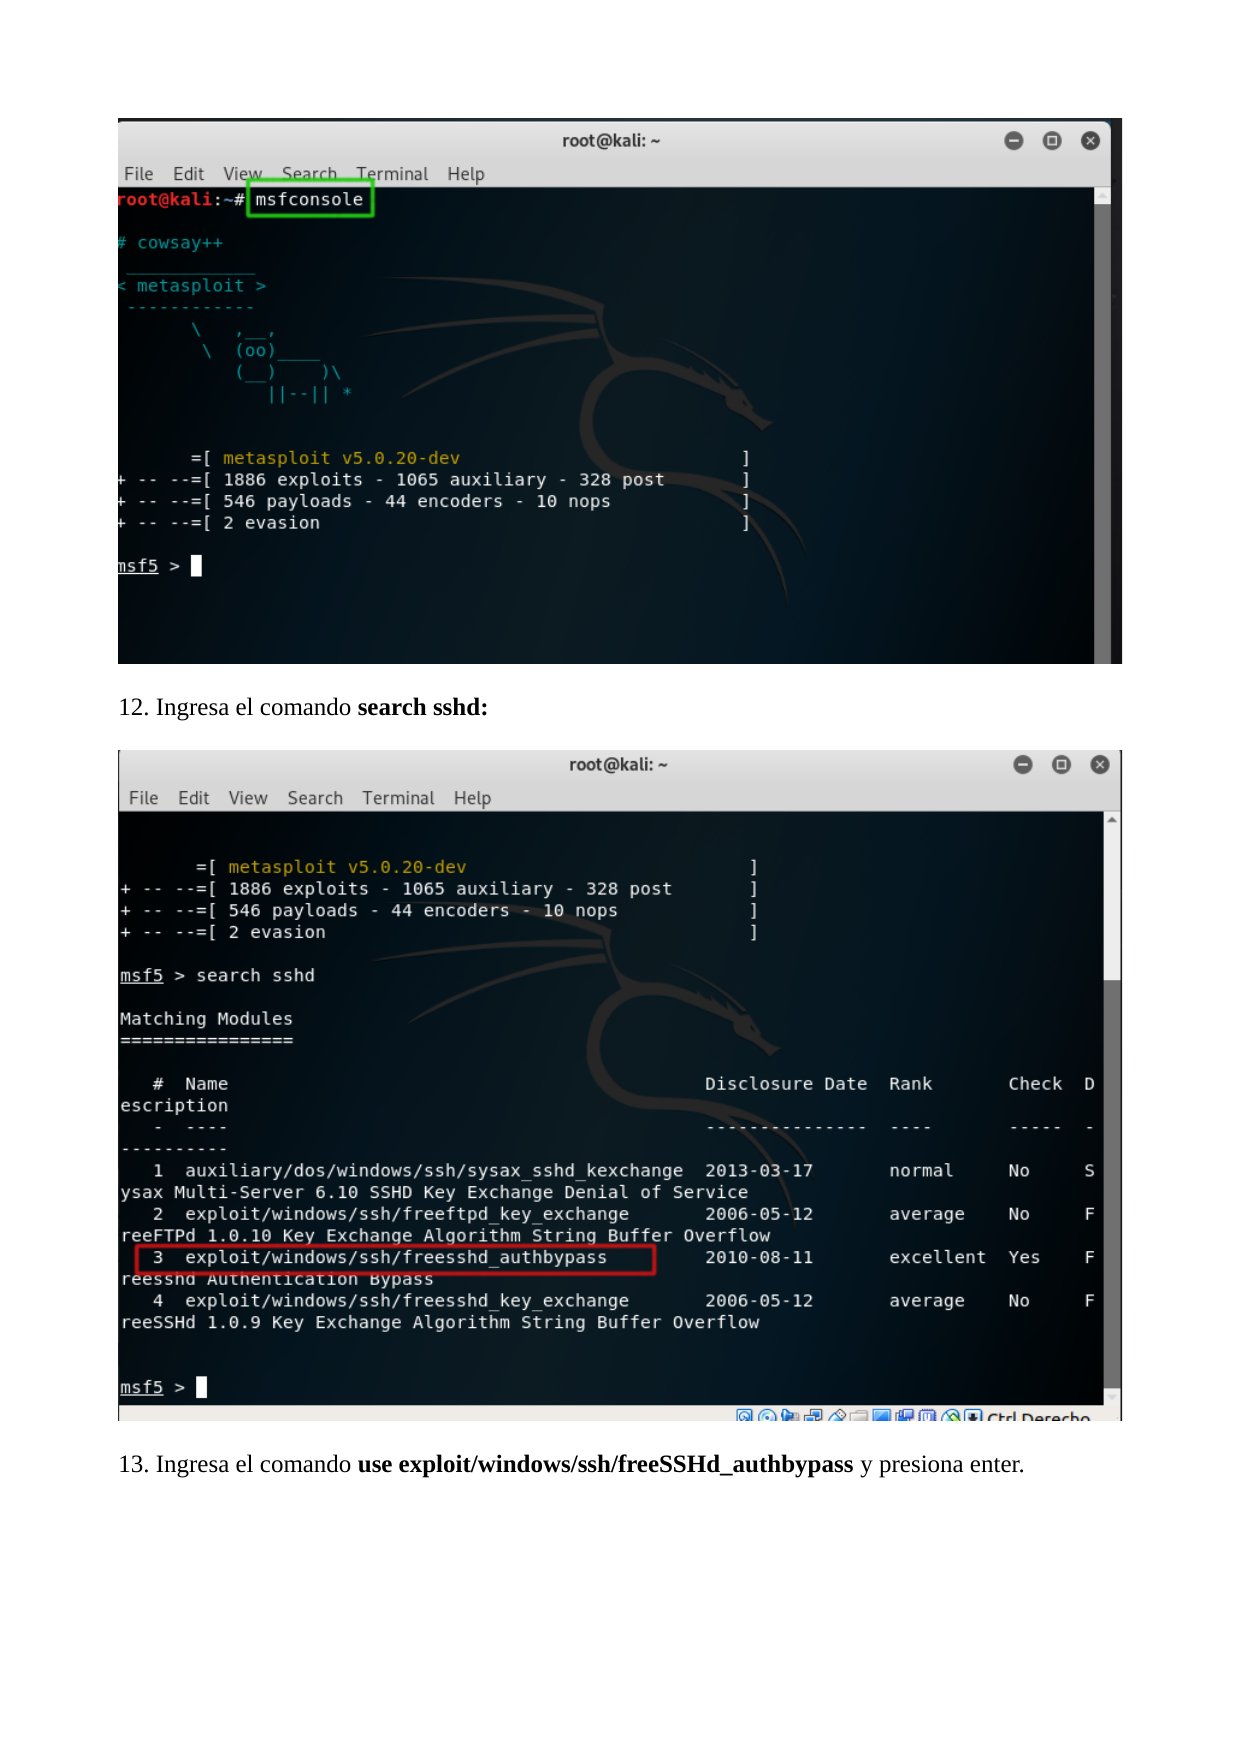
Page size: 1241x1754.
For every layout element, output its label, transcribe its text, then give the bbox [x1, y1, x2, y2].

picture [118, 118, 1123, 664]
text 13. Ingresa el comando use exploit/windows/ssh/freeSSHd_authbypass y presiona enter. [118, 1449, 1122, 1478]
picture [118, 750, 1123, 1421]
text 12. Ingresa el comando search sshd: [118, 692, 1122, 721]
